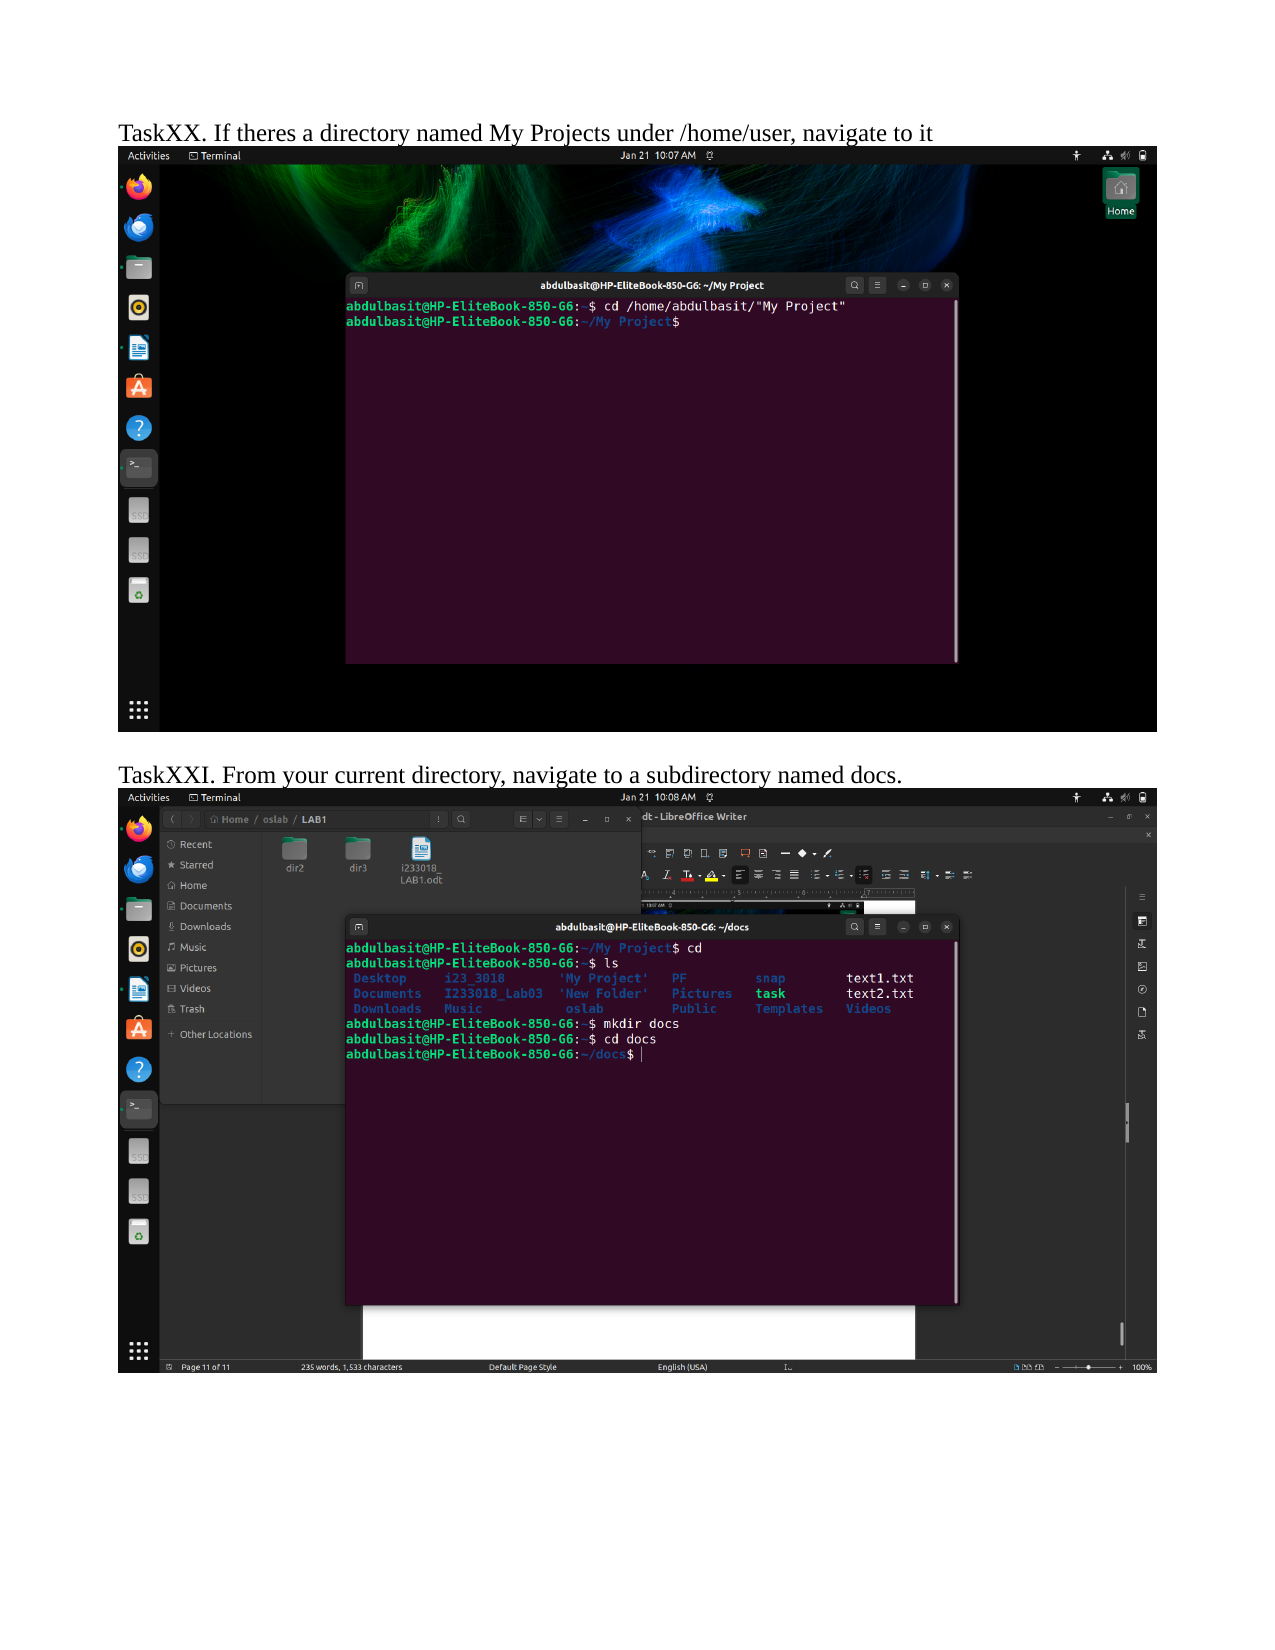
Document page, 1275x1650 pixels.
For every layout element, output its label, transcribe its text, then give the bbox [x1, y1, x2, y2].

text TaskXX. If theres a directory named My Projects under /home/user, navigate to it [118, 118, 1157, 146]
picture [118, 788, 1157, 1373]
picture [118, 146, 1157, 732]
text TaskXXI. From your current directory, navigate to a subdirectory named docs. [118, 760, 1157, 788]
